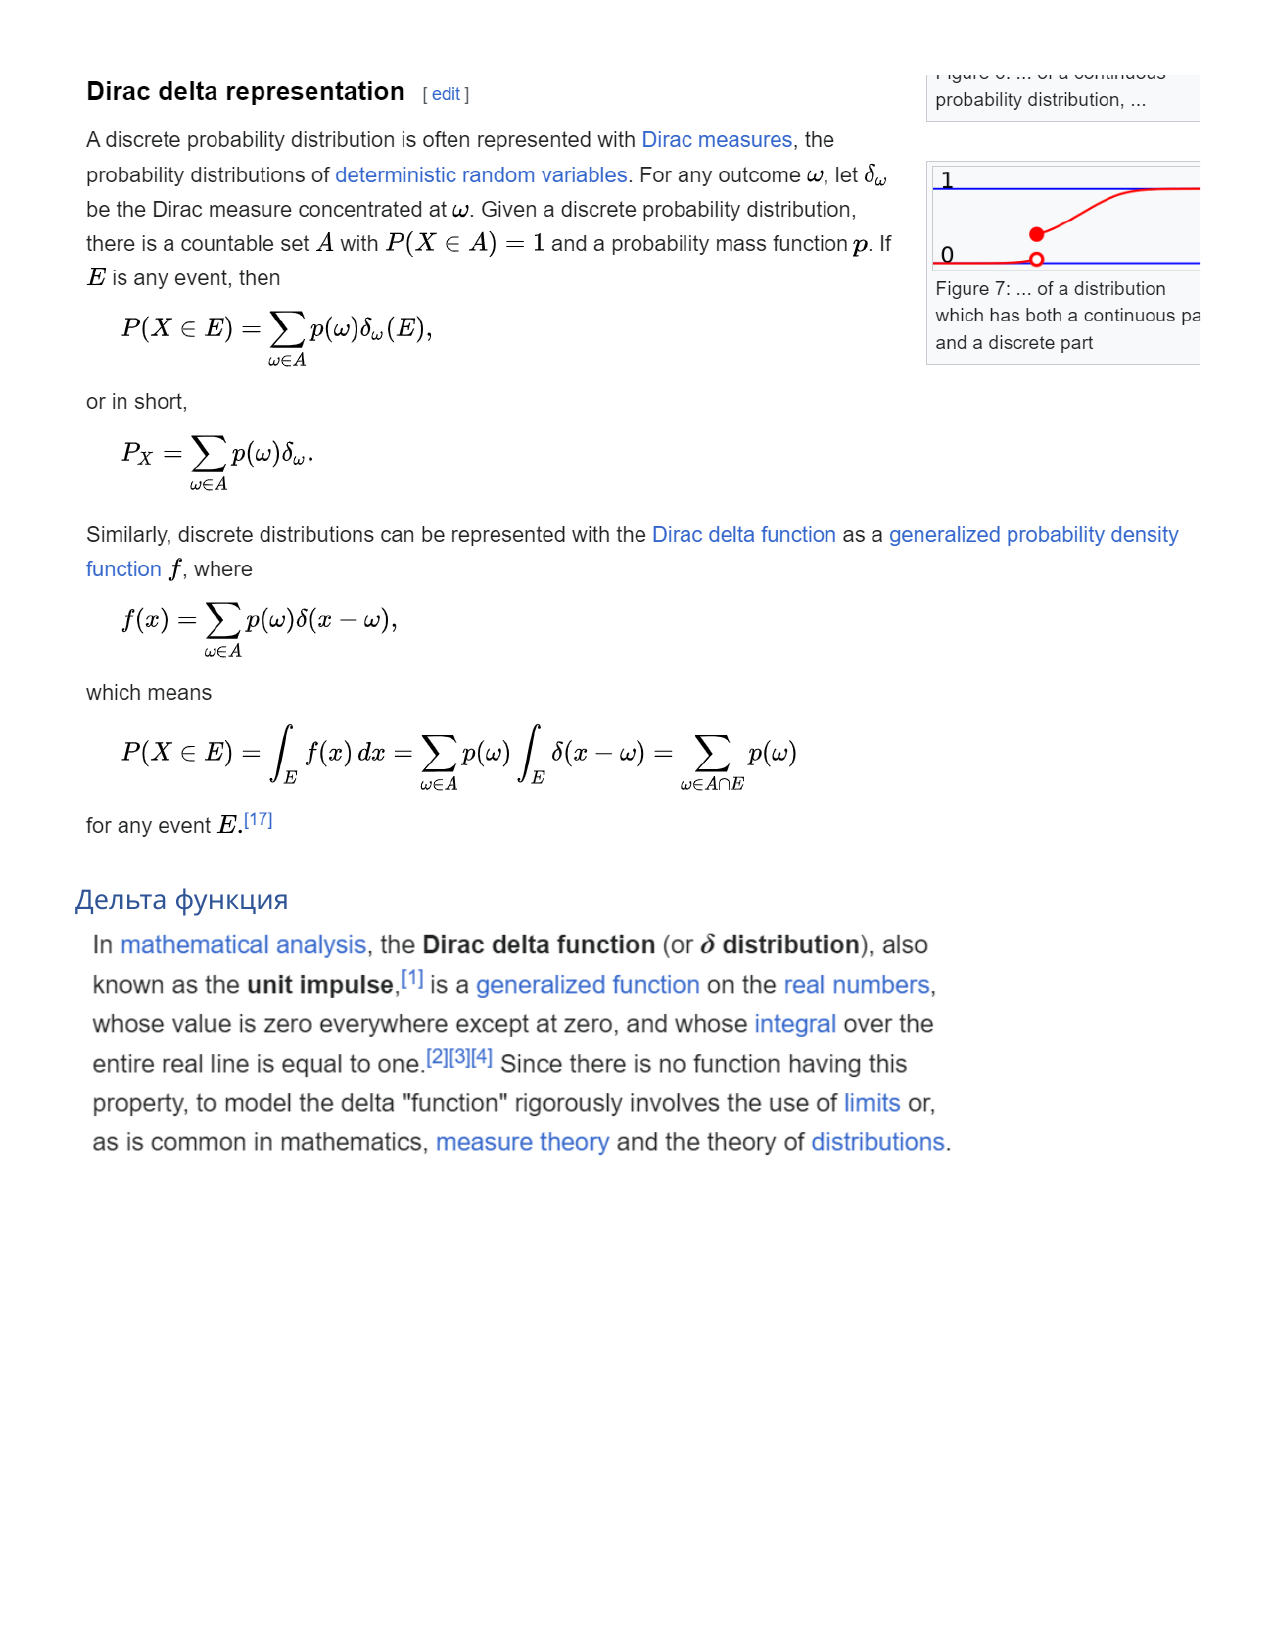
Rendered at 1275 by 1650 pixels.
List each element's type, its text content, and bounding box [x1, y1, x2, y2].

picture [75, 920, 964, 1162]
picture [75, 75, 1200, 862]
subtitle Дельта функция [75, 880, 1200, 917]
